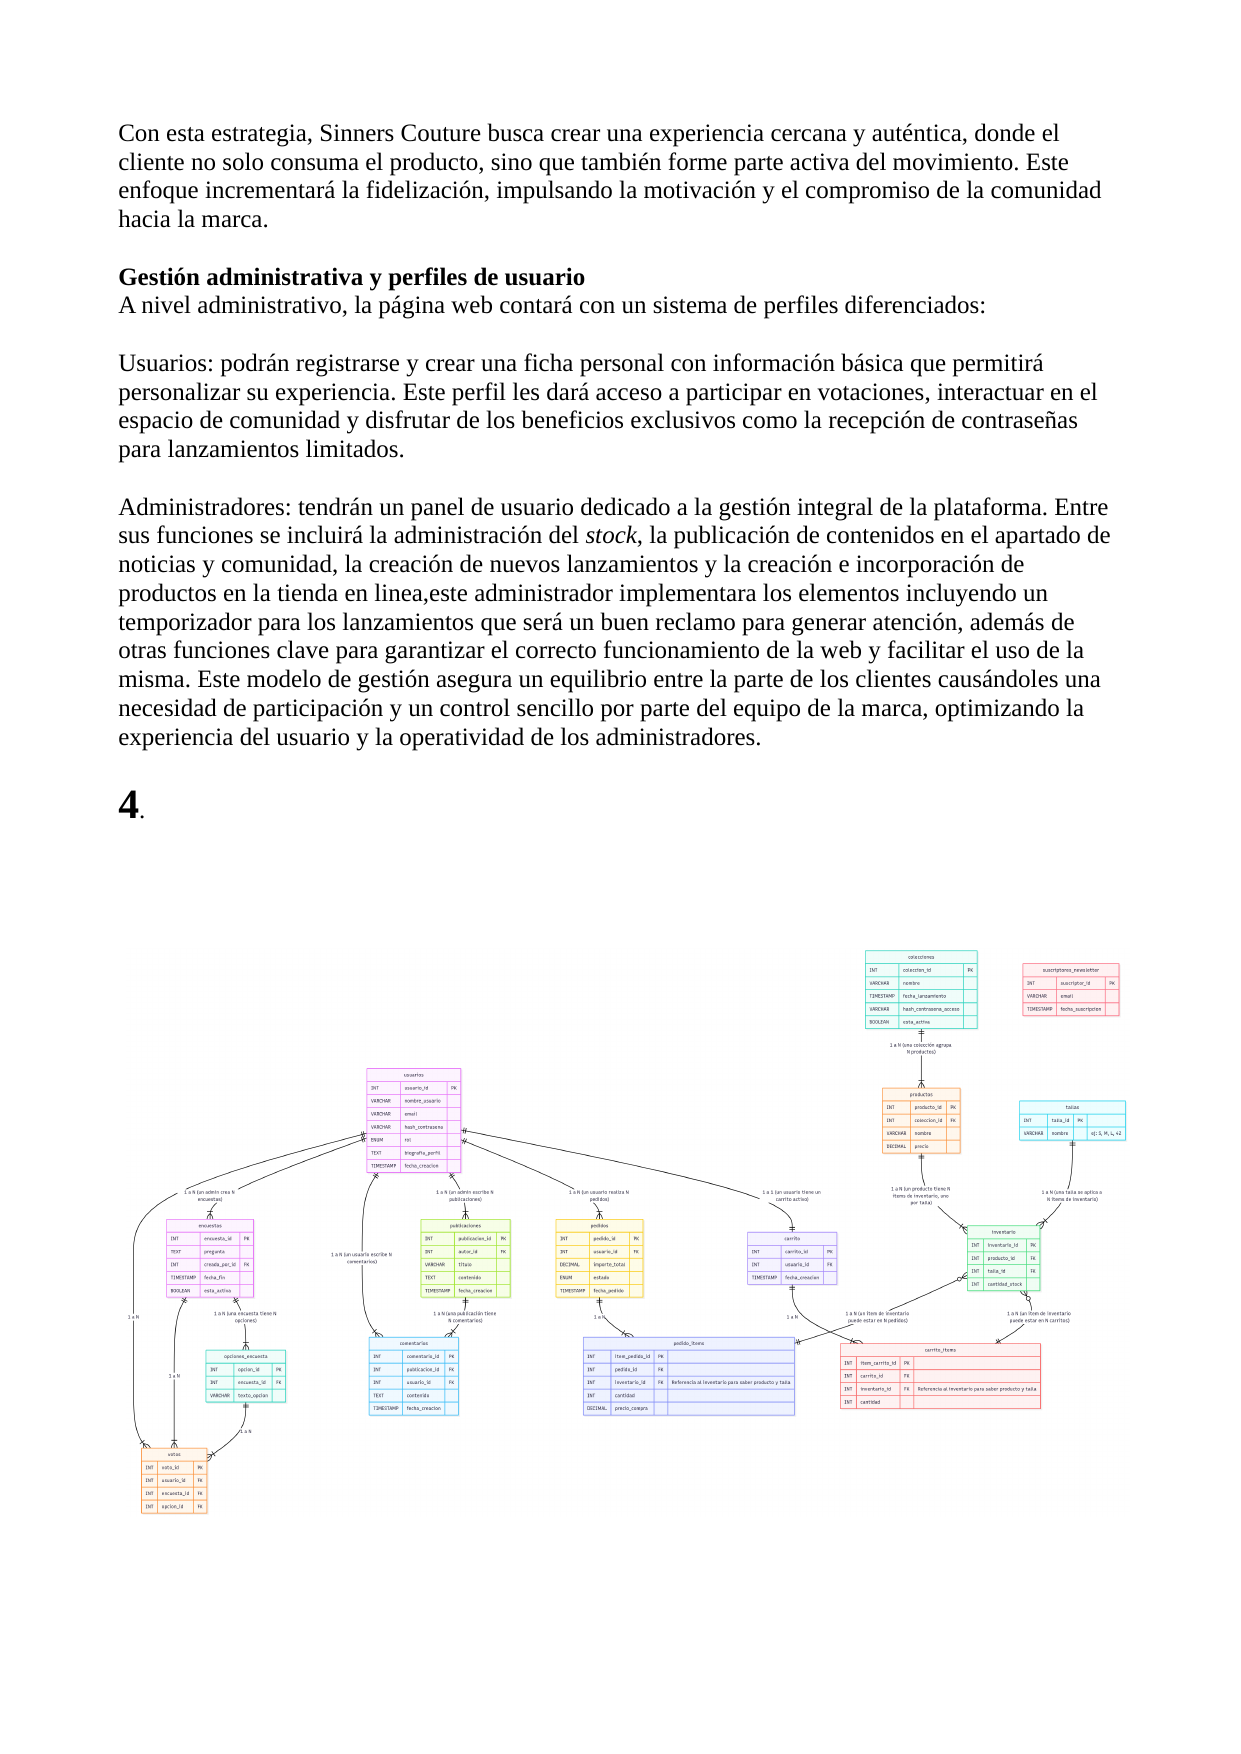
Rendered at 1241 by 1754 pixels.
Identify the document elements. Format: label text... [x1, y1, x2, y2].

text Gestión administrativa y perfiles de usuario [118, 262, 1122, 291]
text Usuarios: podrán registrarse y crear una ficha personal con información básica que permitirá personalizar su experiencia. Este perfil les dará acceso a participar en votaciones, interactuar en el espacio de comunidad y disfrutar de los beneficios exclusivos como la recepción de contraseñas para lanzamientos limitados. [118, 348, 1122, 463]
picture [126, 948, 1130, 1517]
text 4. [118, 779, 1122, 827]
text A nivel administrativo, la página web contará con un sistema de perfiles diferenciados: [118, 291, 1122, 319]
text Administradores: tendrán un panel de usuario dedicado a la gestión integral de la plataforma. Entre sus funciones se incluirá la administración del stock, la publicación de contenidos en el apartado de noticias y comunidad, la creación de nuevos lanzamientos y la creación e incorporación de productos en la tienda en linea,este administrador implementara los elementos incluyendo un temporizador para los lanzamientos que será un buen reclamo para generar atención, además de otras funciones clave para garantizar el correcto funcionamiento de la web y facilitar el uso de la misma. Este modelo de gestión asegura un equilibrio entre la parte de los clientes causándoles una necesidad de participación y un control sencillo por parte del equipo de la marca, optimizando la experiencia del usuario y la operatividad de los administradores. [118, 492, 1122, 751]
text Con esta estrategia, Sinners Couture busca crear una experiencia cercana y auténtica, donde el cliente no solo consuma el producto, sino que también forme parte activa del movimiento. Este enfoque incrementará la fidelización, impulsando la motivación y el compromiso de la comunidad hacia la marca. [118, 118, 1122, 233]
